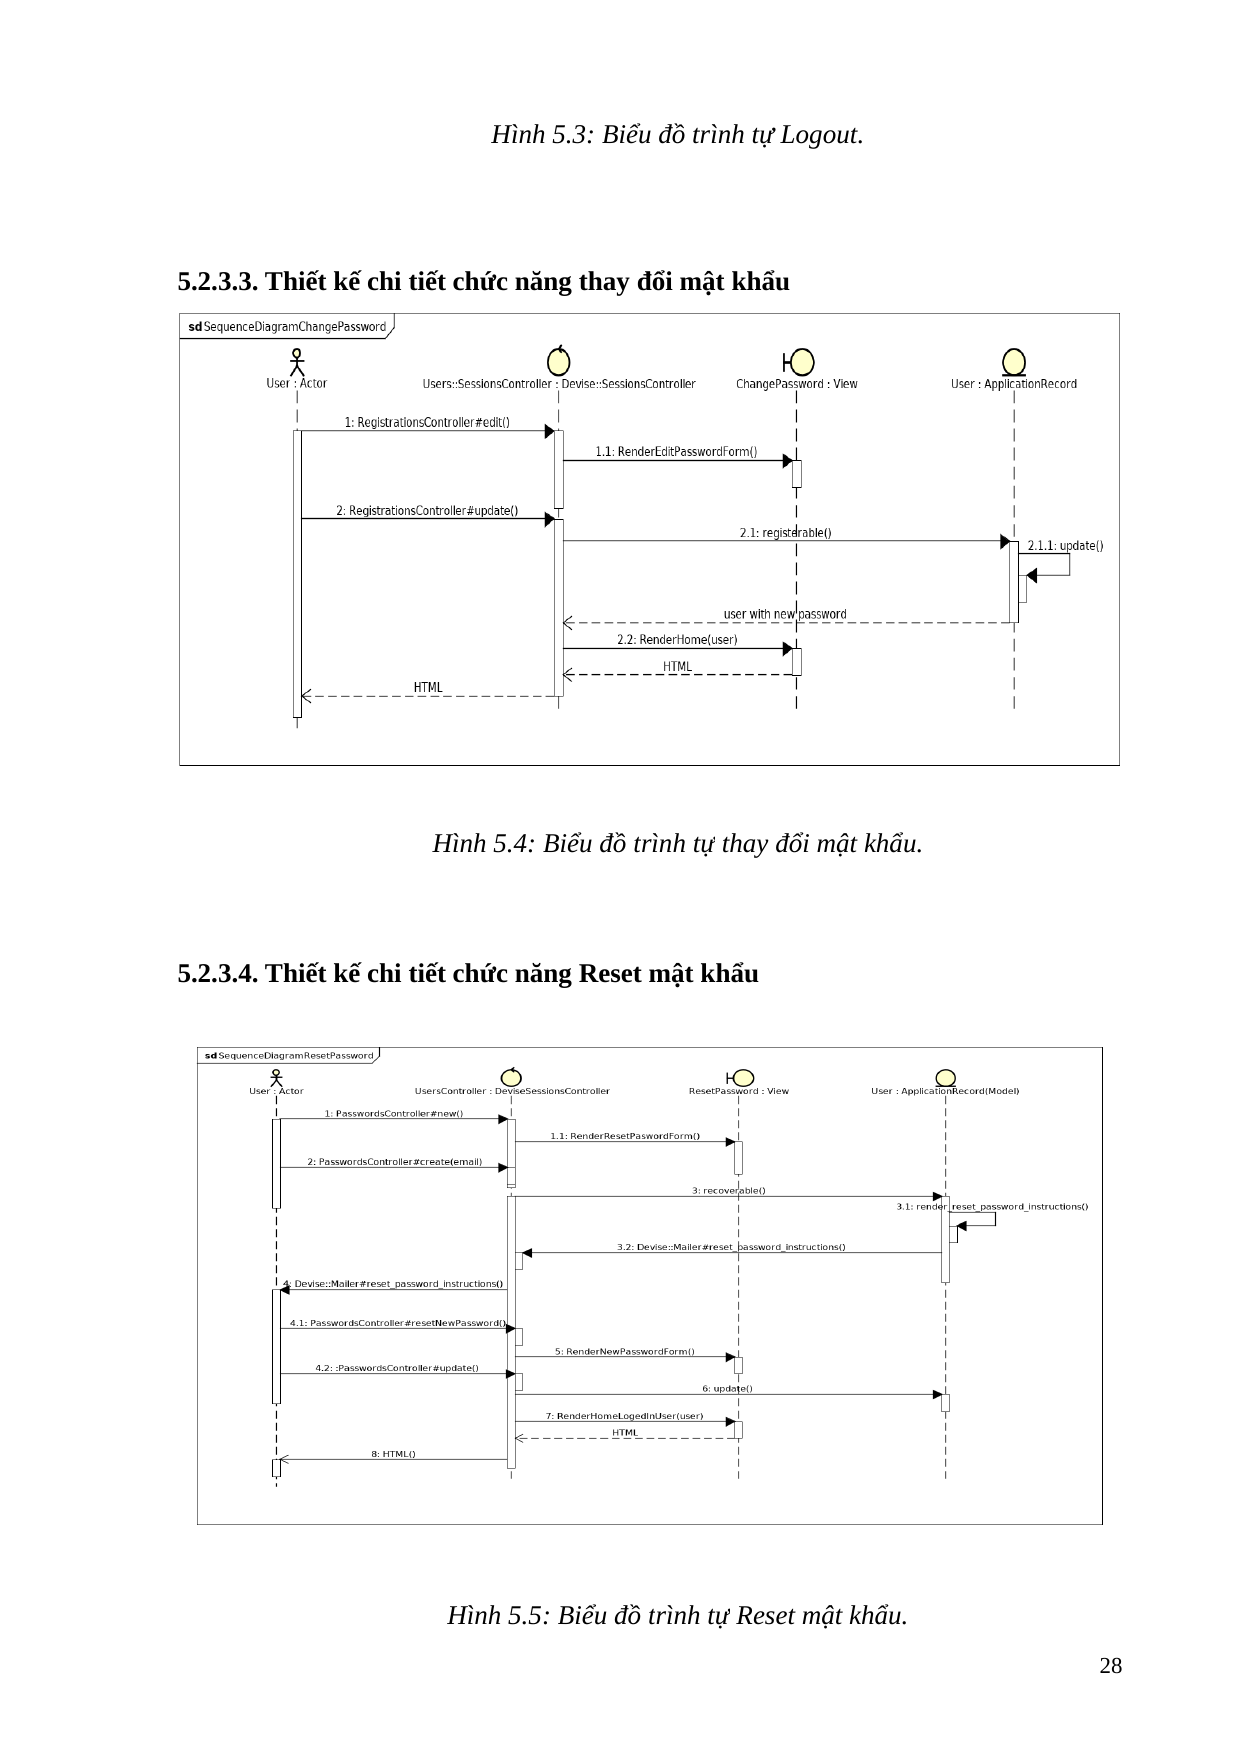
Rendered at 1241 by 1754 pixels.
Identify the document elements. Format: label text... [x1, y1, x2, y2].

text Hình 5.4: Biểu đồ trình tự thay đổi mật khẩu. [923, 827, 1122, 858]
picture [189, 1040, 1110, 1531]
text Hình 5.3: Biểu đồ trình tự Logout. [864, 118, 1122, 149]
text Hình 5.4: Biểu đồ trình tự thay đổi mật khẩu. [177, 827, 432, 858]
subtitle 5.2.3.3. Thiết kế chi tiết chức năng thay đổi mật khẩu [177, 264, 1122, 296]
text Hình 5.5: Biểu đồ trình tự Reset mật khẩu. [908, 1599, 1122, 1630]
picture [171, 302, 1128, 774]
text Hình 5.5: Biểu đồ trình tự Reset mật khẩu. [177, 1599, 447, 1630]
text Hình 5.3: Biểu đồ trình tự Logout. [177, 118, 491, 149]
subtitle 5.2.3.4. Thiết kế chi tiết chức năng Reset mật khẩu [177, 957, 1122, 988]
